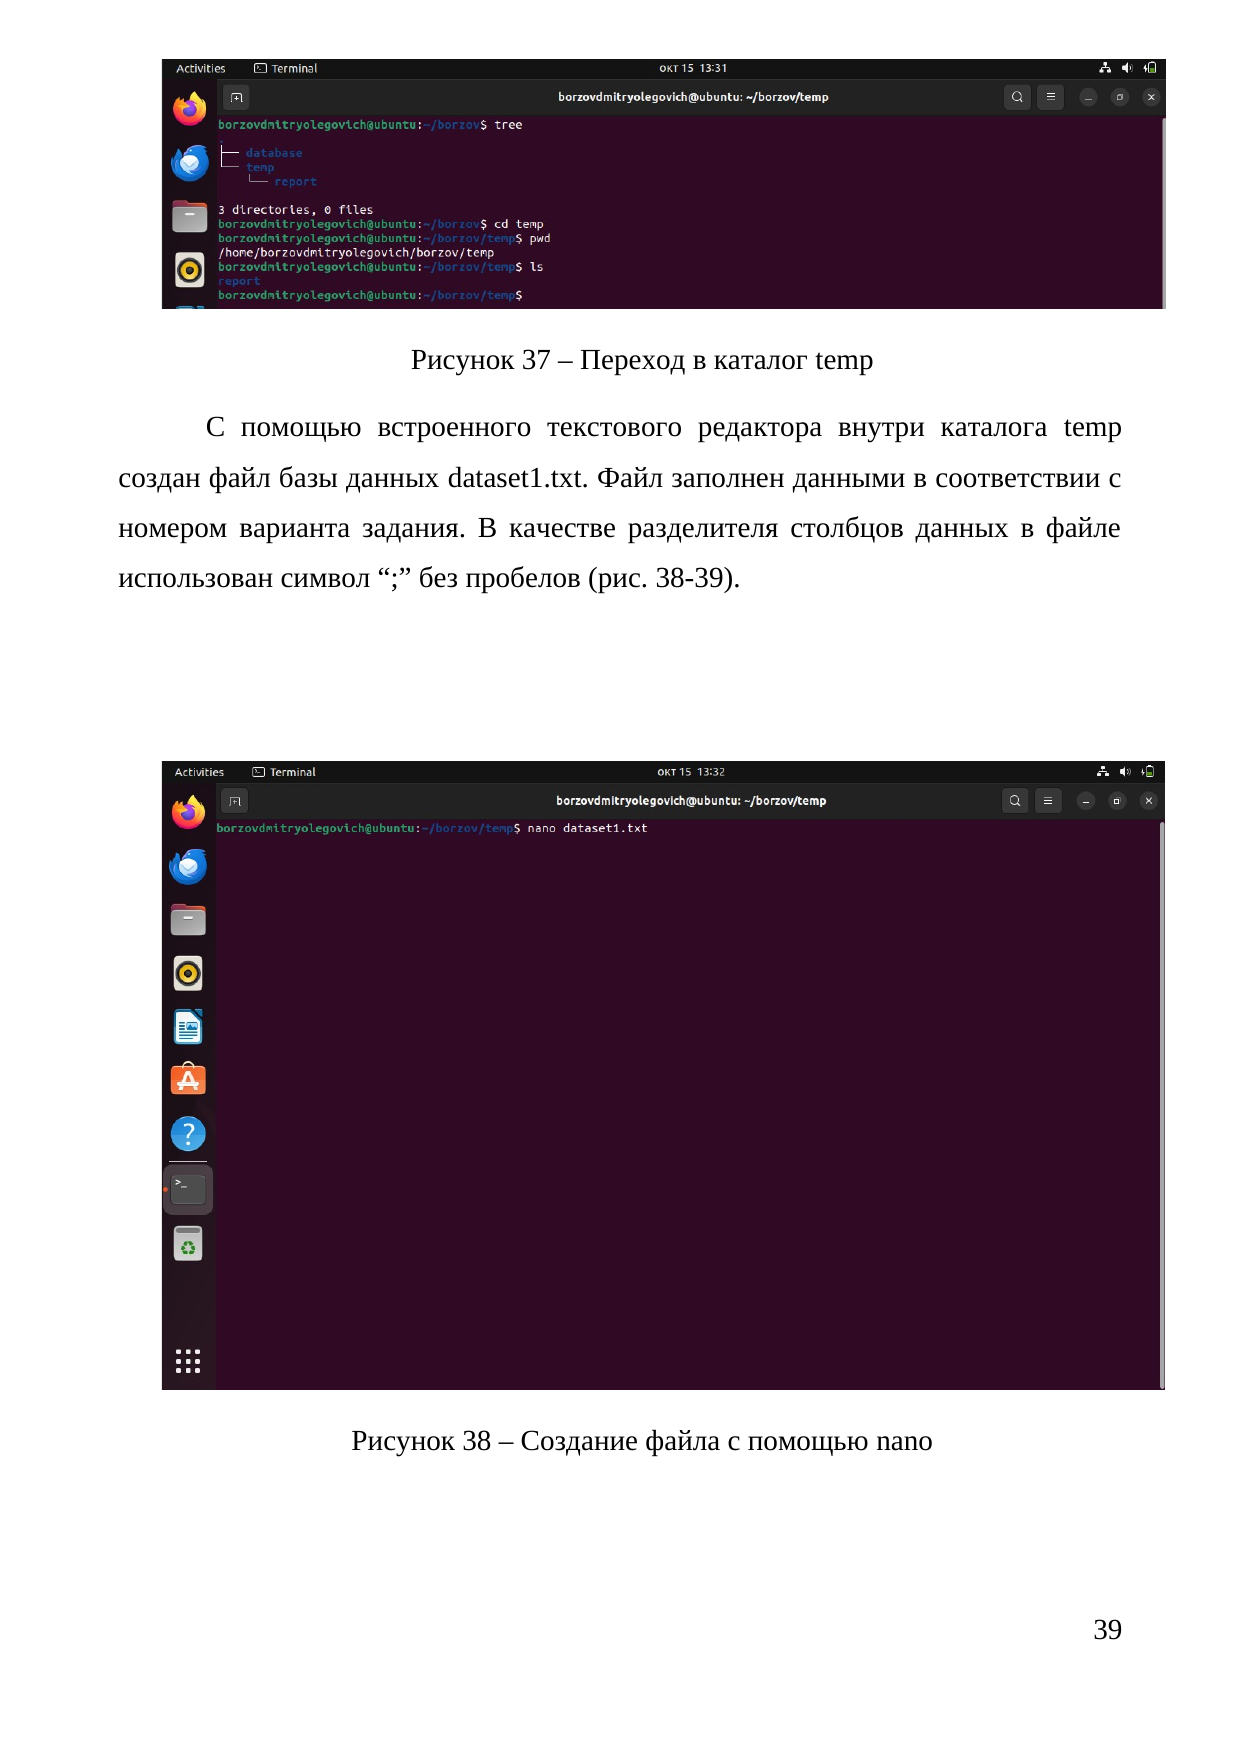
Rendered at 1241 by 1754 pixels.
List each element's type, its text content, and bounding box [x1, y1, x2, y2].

text Рисунок 38 – Создание файла с помощью nano [118, 1423, 1122, 1456]
picture [161, 761, 1165, 1390]
text Рисунок 37 – Переход в каталог temp [118, 342, 1122, 376]
picture [161, 59, 1166, 309]
text С помощью встроенного текстового редактора внутри каталога temp создан файл базы данных dataset1.txt. Файл заполнен данными в соответствии с номером варианта задания. В качестве разделителя столбцов данных в файле использован символ “;” без пробелов (рис. 38-39). [118, 409, 1122, 594]
